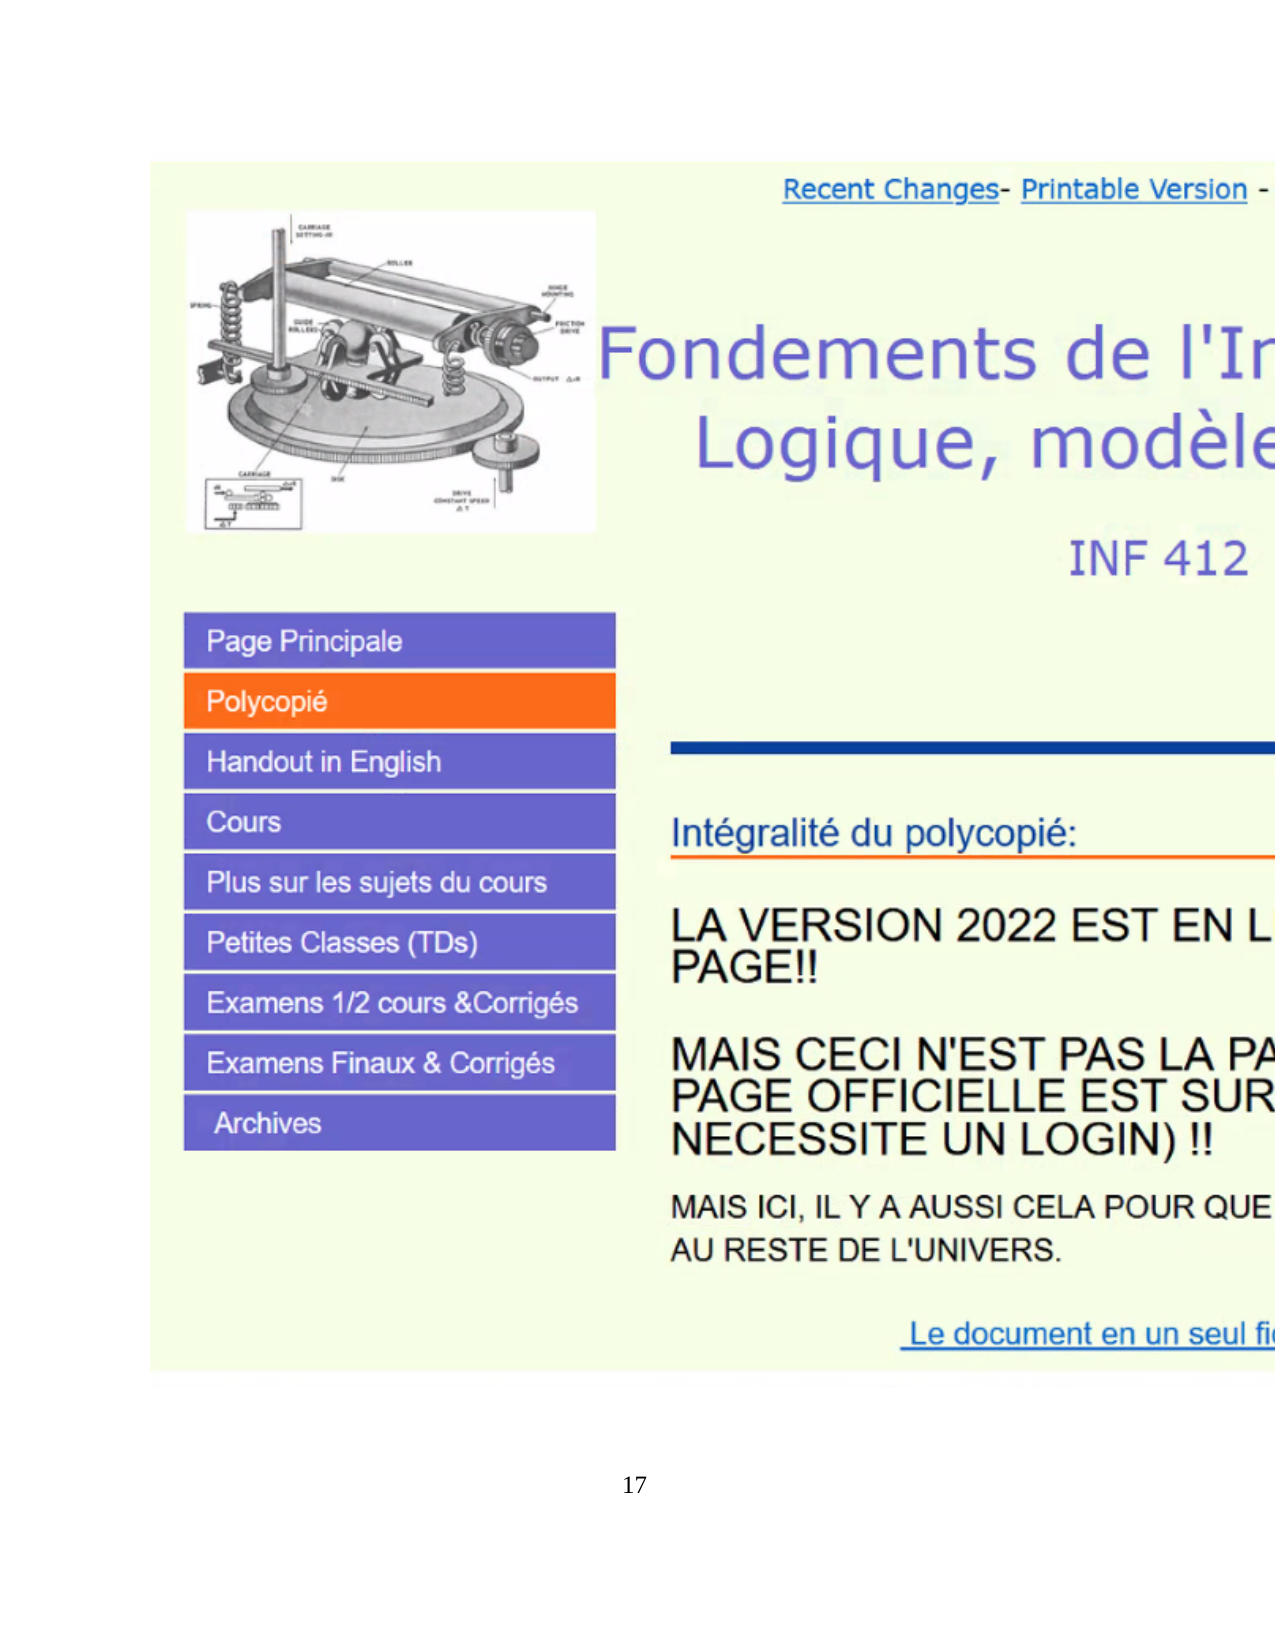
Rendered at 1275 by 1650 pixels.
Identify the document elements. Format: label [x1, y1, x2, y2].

picture [150, 150, 1275, 1388]
